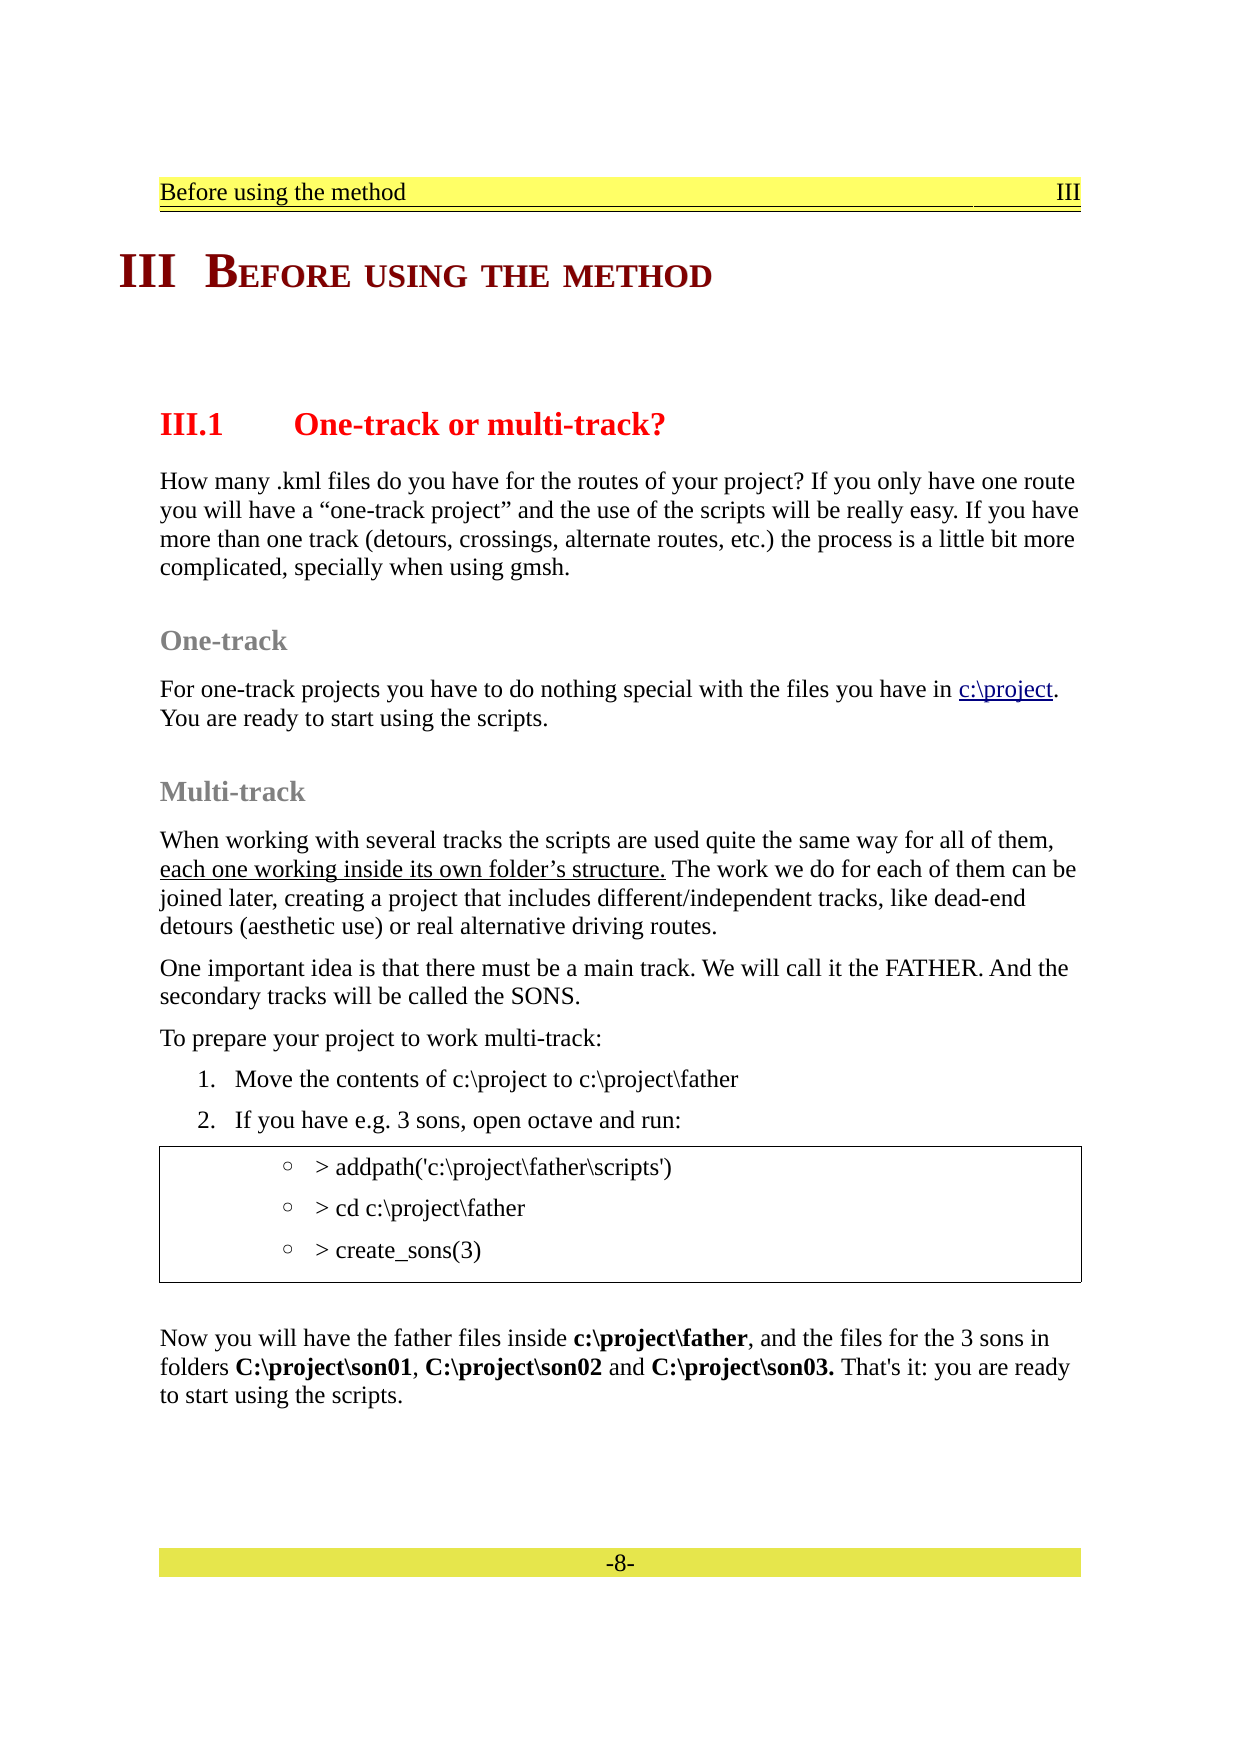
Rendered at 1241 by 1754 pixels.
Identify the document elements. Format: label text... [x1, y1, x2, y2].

text How many .kml files do you have for the routes of your project? If you only have one route you will have a “one-track project” and the use of the scripts will be really easy. If you have more than one track (detours, crossings, alternate routes, etc.) the process is a little bit more complicated, specially when using gmsh. [159, 466, 1081, 581]
subtitle One-track [159, 623, 1081, 657]
subtitle Multi-track [159, 774, 1081, 807]
text For one-track projects you have to do nothing special with the files you have in c:\project. You are ready to start using the scripts. [159, 674, 1081, 732]
text When working with several tracks the scripts are used quite the same way for all of them, each one working inside its own folder’s structure. The work we do for each of them can be joined later, creating a project that includes different/independent tracks, like dead-end detours (aesthetic use) or real alternative driving routes. [159, 825, 1081, 940]
subtitle Before using the method [118, 240, 1081, 298]
list If you have e.g. 3 sons, open octave and run: [197, 1105, 1081, 1134]
subtitle One-track or multi-track? [159, 404, 1081, 443]
text To prepare your project to work multi-track: [159, 1023, 1081, 1051]
table_header > addpath('c:\project\father\scripts') > cd c:\project\father > create_sons(3) [160, 1147, 1081, 1282]
text Now you will have the father files inside c:\project\father, and the files for the 3 sons in folders C:\project\son01, C:\project\son02 and C:\project\son03. That's it: you are ready to start using the scripts. [159, 1323, 1081, 1409]
list Move the contents of c:\project to c:\project\father [197, 1064, 1081, 1093]
text One important idea is that there must be a main track. We will call it the FATHER. And the secondary tracks will be called the SONS. [159, 953, 1081, 1010]
